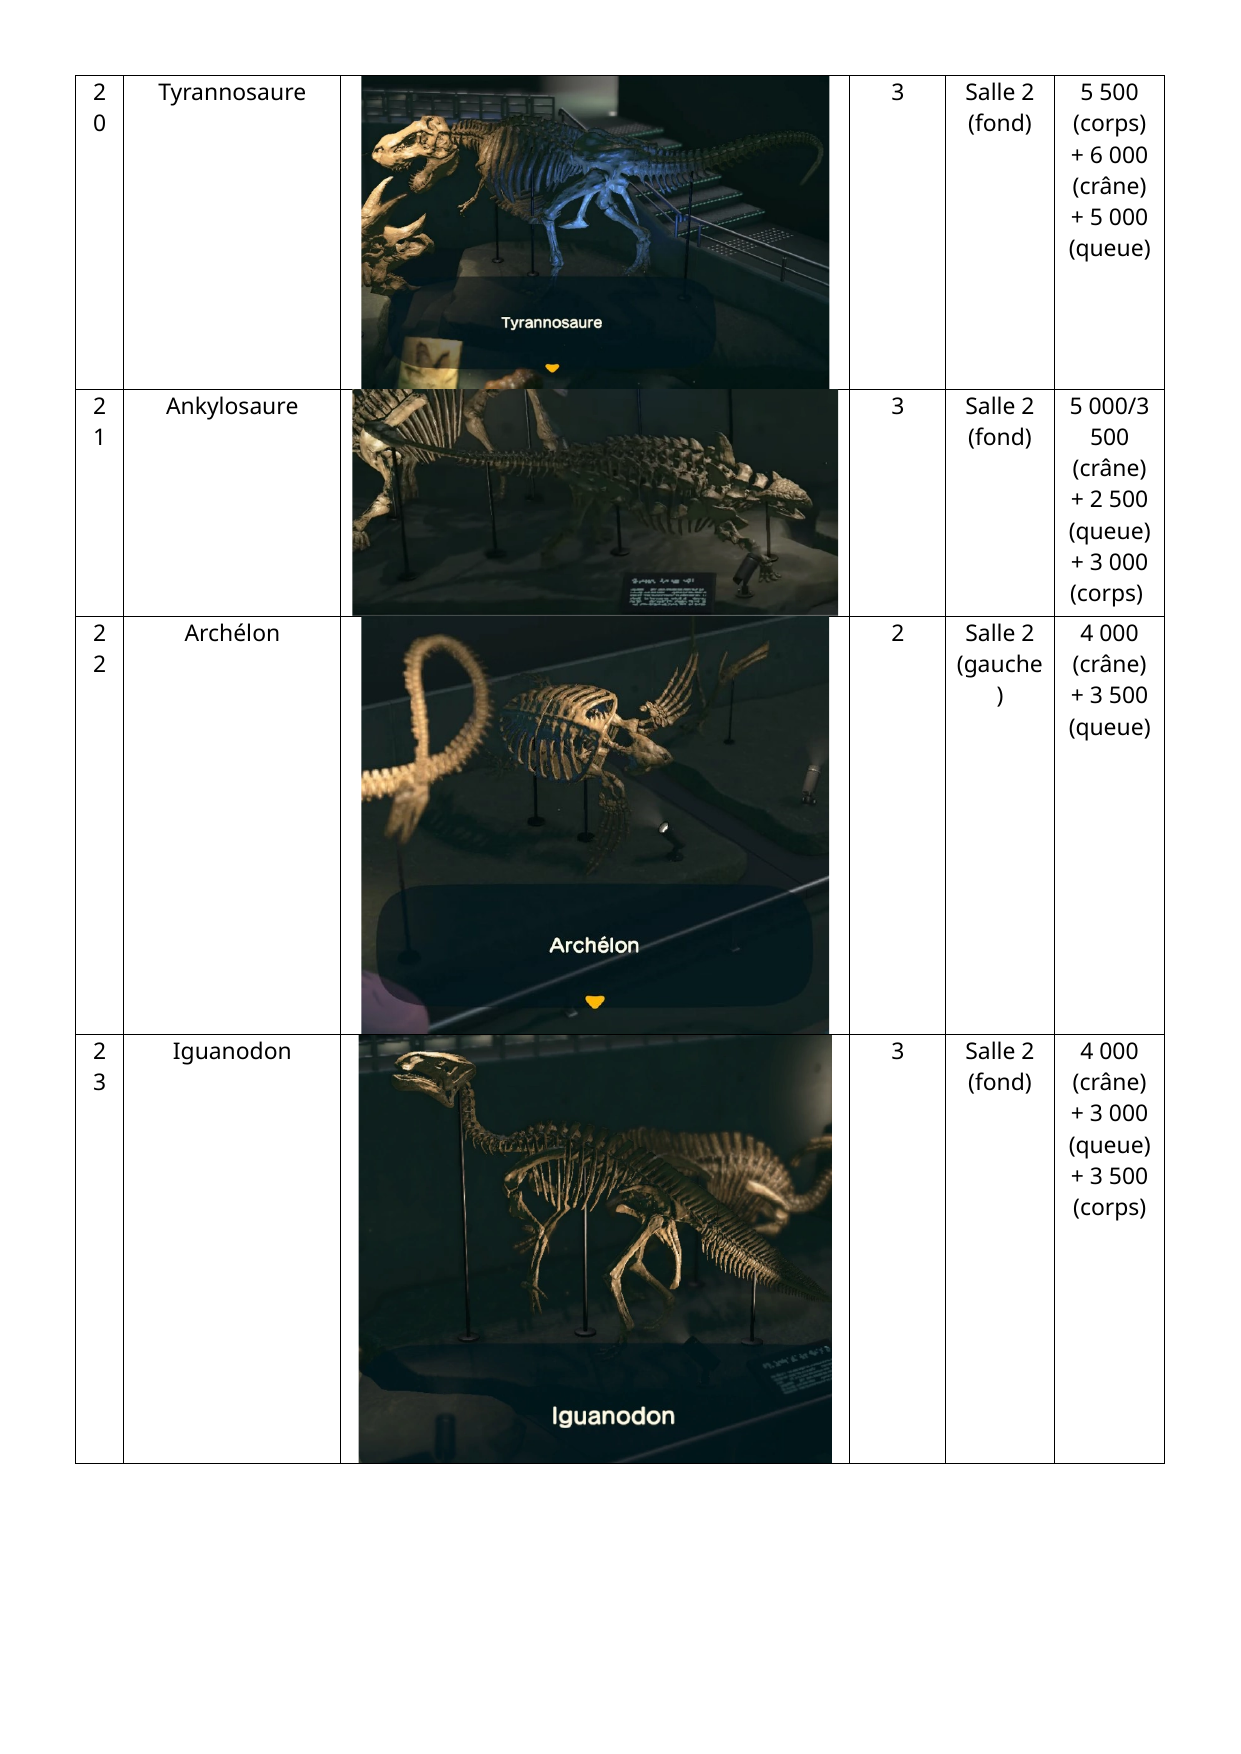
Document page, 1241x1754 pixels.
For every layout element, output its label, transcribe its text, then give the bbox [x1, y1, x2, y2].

table_cell 23 [76, 1035, 123, 1463]
table_cell 4 000 (crâne) + 3 500 (queue) [1055, 617, 1164, 1034]
table_cell Tyrannosaure [124, 76, 340, 389]
table_cell [832, 1035, 849, 1463]
table_cell [830, 617, 849, 1034]
table_cell [839, 390, 849, 616]
table_cell 21 [76, 390, 123, 616]
table_cell [341, 1035, 358, 1463]
table_cell 5 000/3 500 (crâne) + 2 500 (queue)+ 3 000 (corps) [1055, 390, 1164, 616]
table_cell 3 [850, 390, 945, 616]
table_cell 5 500 (corps) + 6 000 (crâne) + 5 000 (queue) [1055, 76, 1164, 389]
table_cell 2 [850, 617, 945, 1034]
table_cell Salle 2 (gauche) [946, 617, 1054, 1034]
table_cell [341, 617, 361, 1034]
table_cell 22 [76, 617, 123, 1034]
table_cell Salle 2 (fond) [946, 390, 1054, 616]
table_cell [341, 76, 361, 389]
table_cell 20 [76, 76, 123, 389]
table_cell Archélon [124, 617, 340, 1034]
table_cell 3 [850, 76, 945, 389]
table_cell 4 000 (crâne) + 3 000 (queue) + 3 500 (corps) [1055, 1035, 1164, 1463]
table_cell [830, 76, 849, 389]
table_cell Salle 2 (fond) [946, 1035, 1054, 1463]
table_cell Salle 2 (fond) [946, 76, 1054, 389]
table_cell [341, 390, 352, 616]
table_cell 3 [850, 1035, 945, 1463]
table_cell Iguanodon [124, 1035, 340, 1463]
table_cell Ankylosaure [124, 390, 340, 616]
